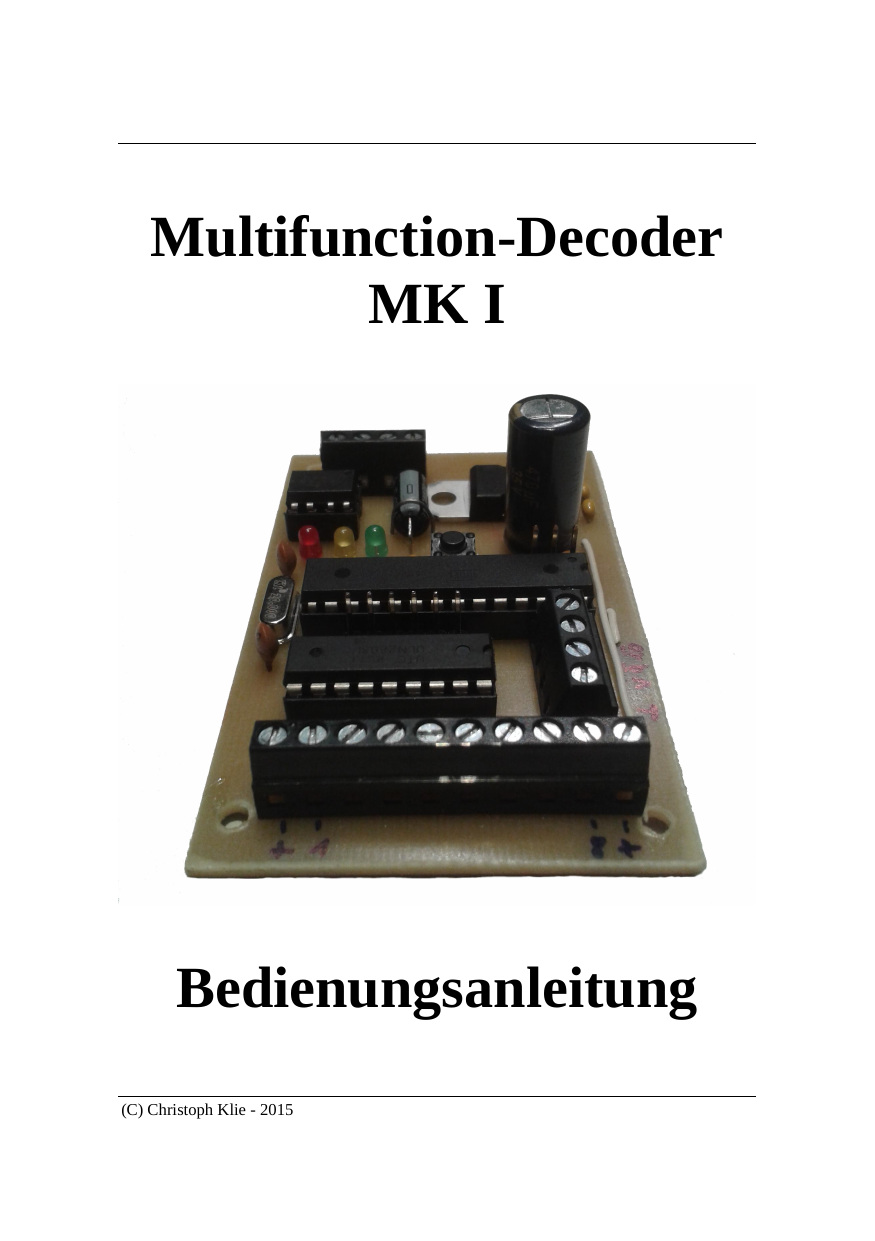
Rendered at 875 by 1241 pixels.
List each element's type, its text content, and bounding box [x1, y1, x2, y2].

picture [118, 384, 756, 906]
text Multifunction-Decoder [118, 174, 756, 269]
text Bedienungsanleitung [118, 906, 756, 1020]
text MK I [118, 269, 756, 384]
